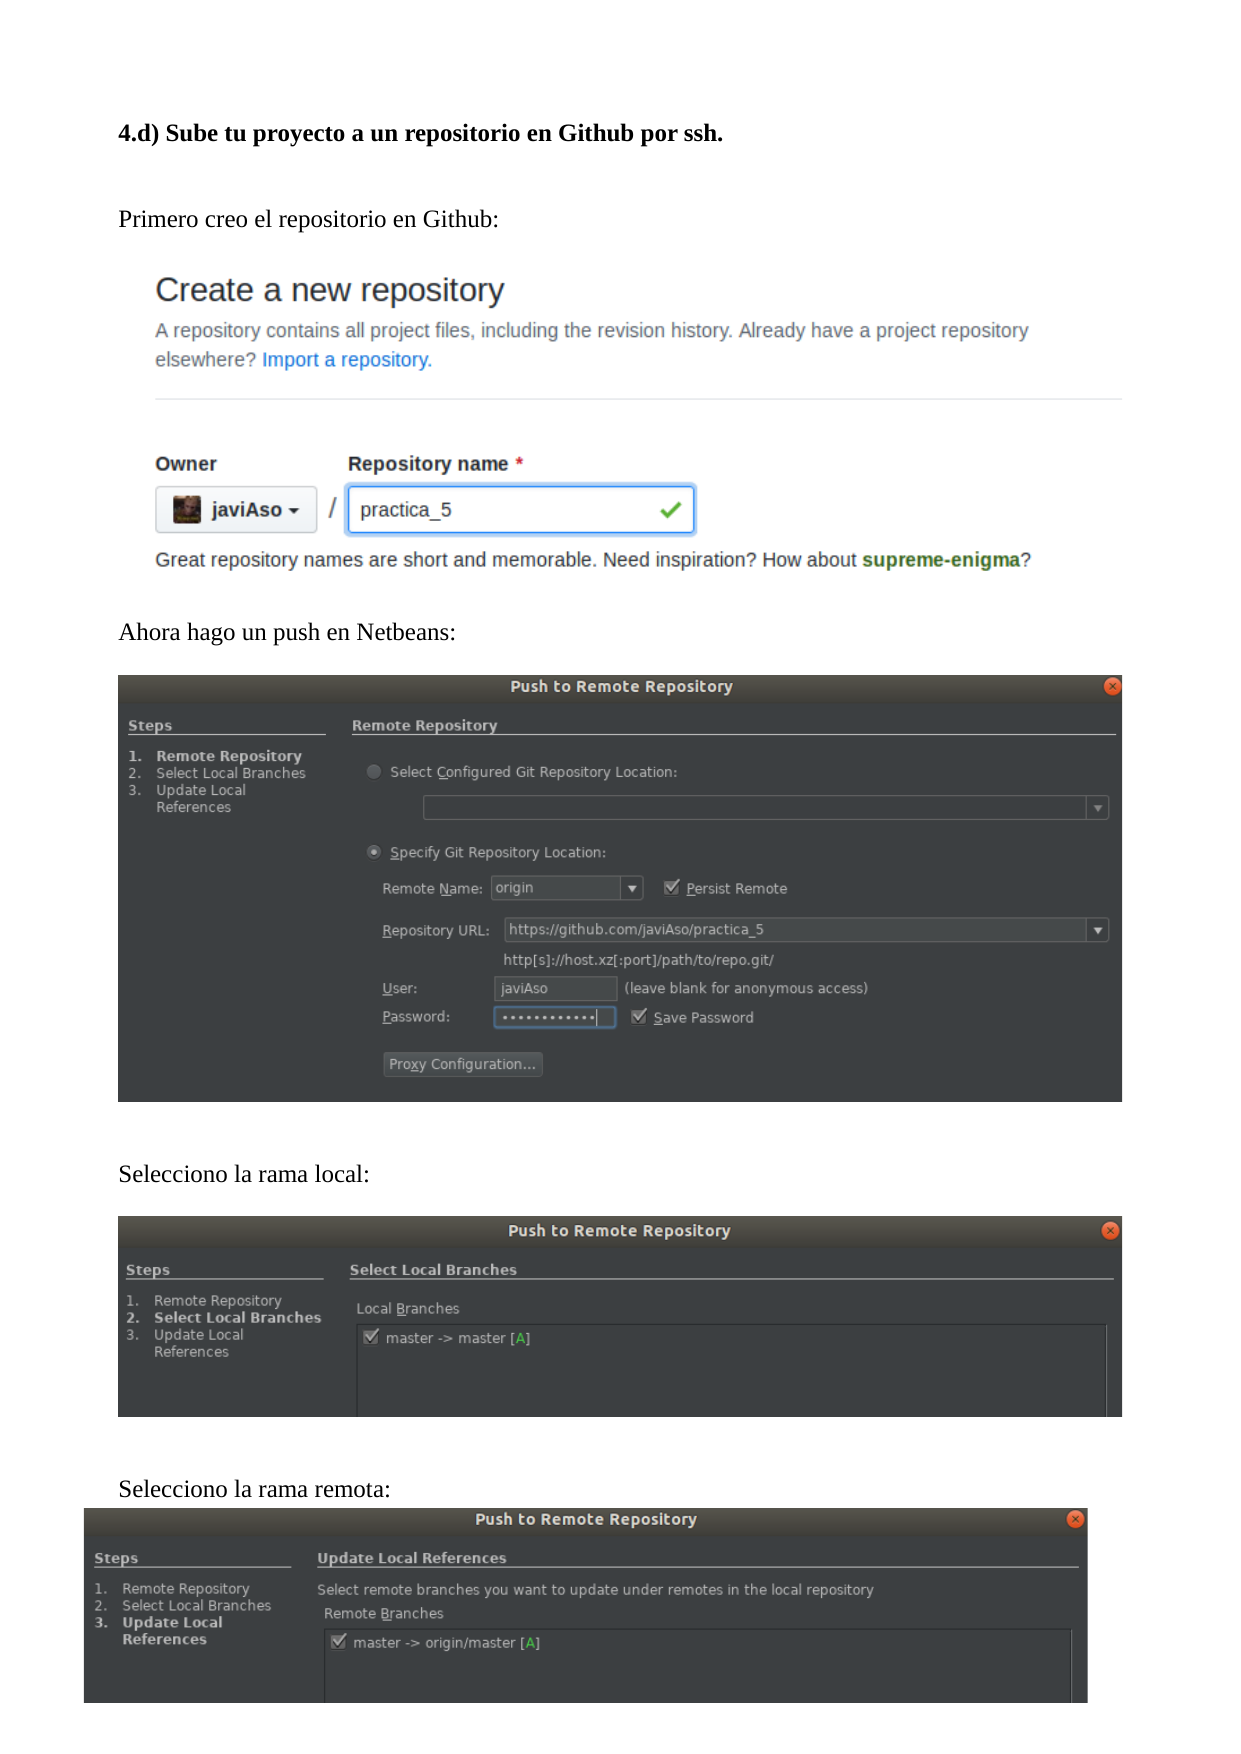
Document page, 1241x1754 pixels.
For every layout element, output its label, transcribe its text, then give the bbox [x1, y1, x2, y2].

text Primero creo el repositorio en Github: [118, 204, 1122, 233]
picture [118, 261, 1123, 589]
text Selecciono la rama remota: [118, 1474, 1122, 1503]
picture [83, 1508, 1088, 1703]
text Selecciono la rama local: [118, 1159, 1122, 1188]
picture [118, 1216, 1123, 1417]
text Ahora hago un push en Netbeans: [118, 617, 1122, 646]
picture [118, 675, 1123, 1102]
text 4.d) Sube tu proyecto a un repositorio en Github por ssh. [118, 118, 1122, 147]
